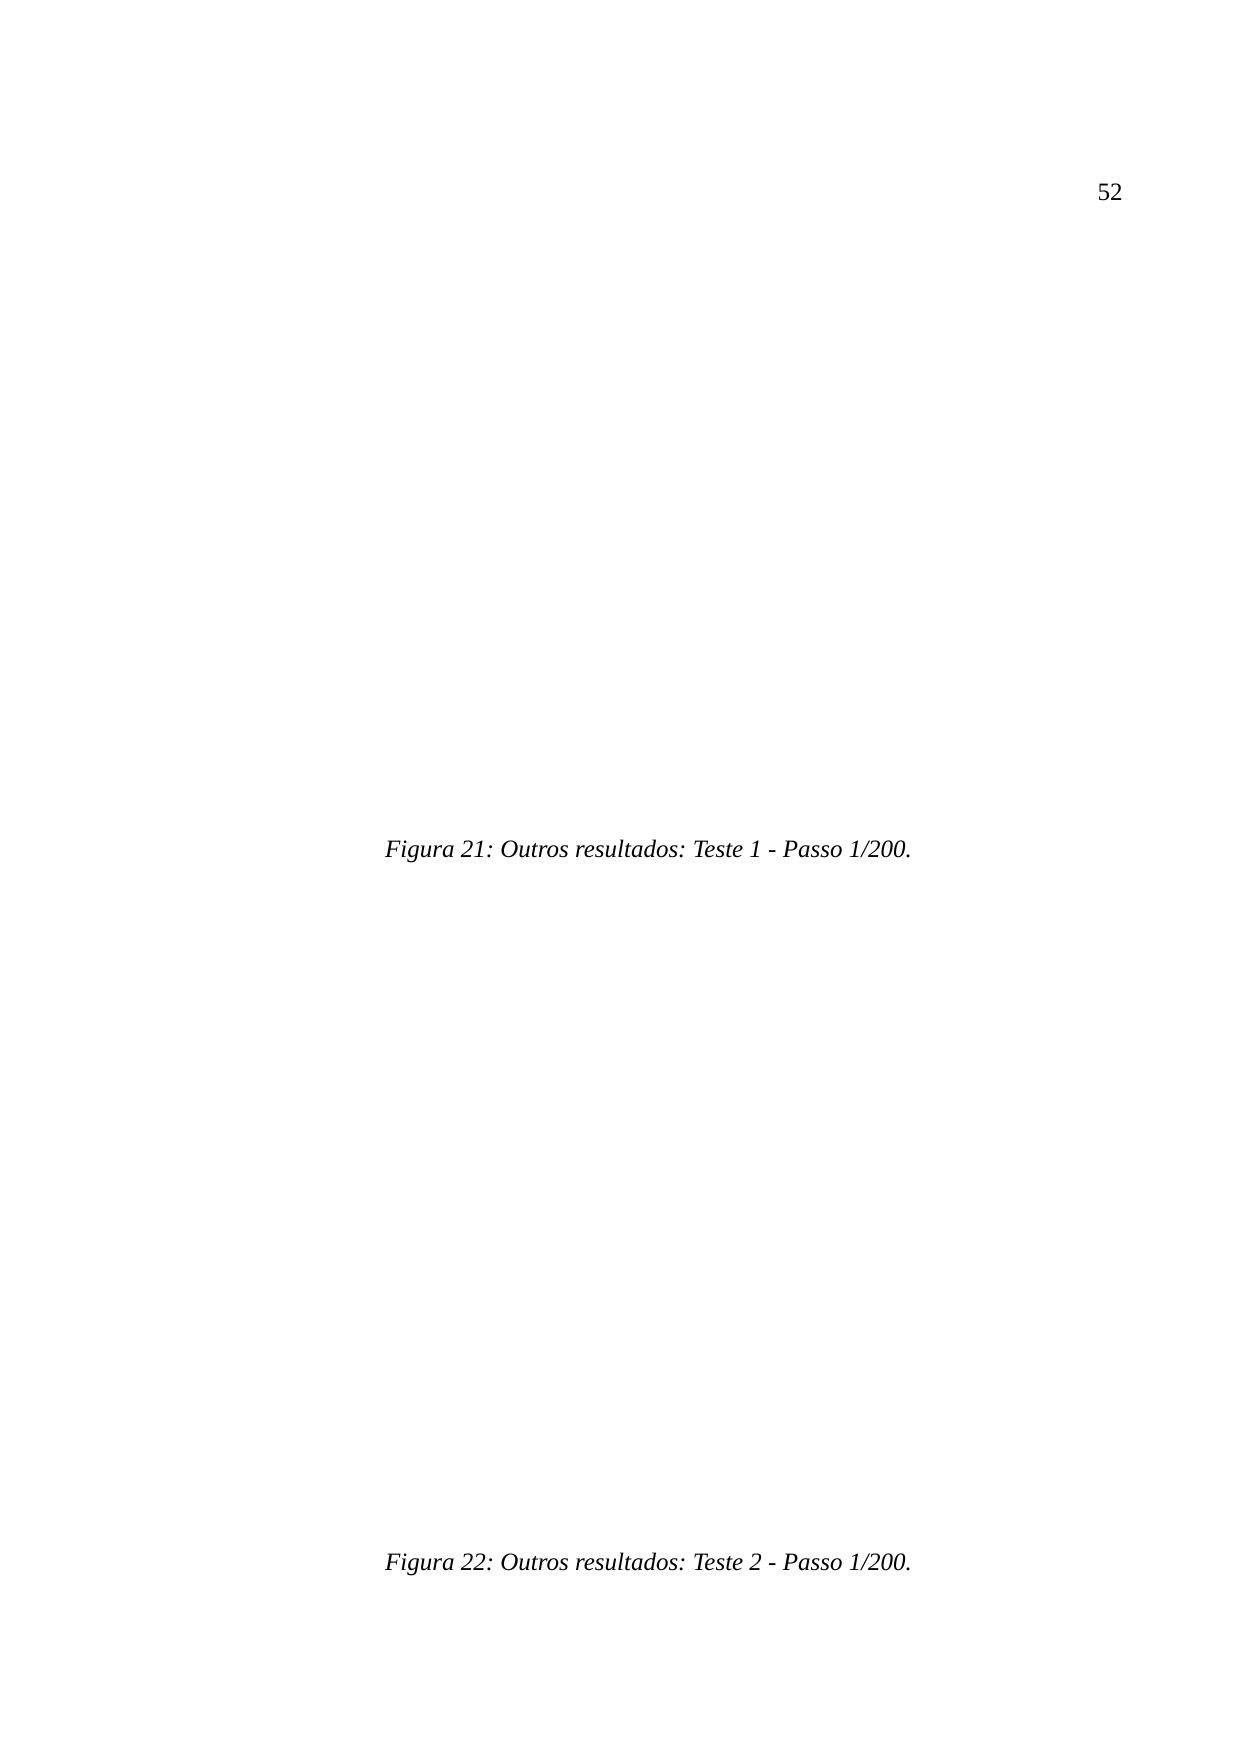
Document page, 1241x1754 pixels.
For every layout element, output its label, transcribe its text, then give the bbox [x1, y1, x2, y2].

text Figura 21: Outros resultados: Teste 1 - Passo 1/200. [177, 236, 1122, 863]
text Figura 22: Outros resultados: Teste 2 - Passo 1/200. [177, 949, 1122, 1575]
